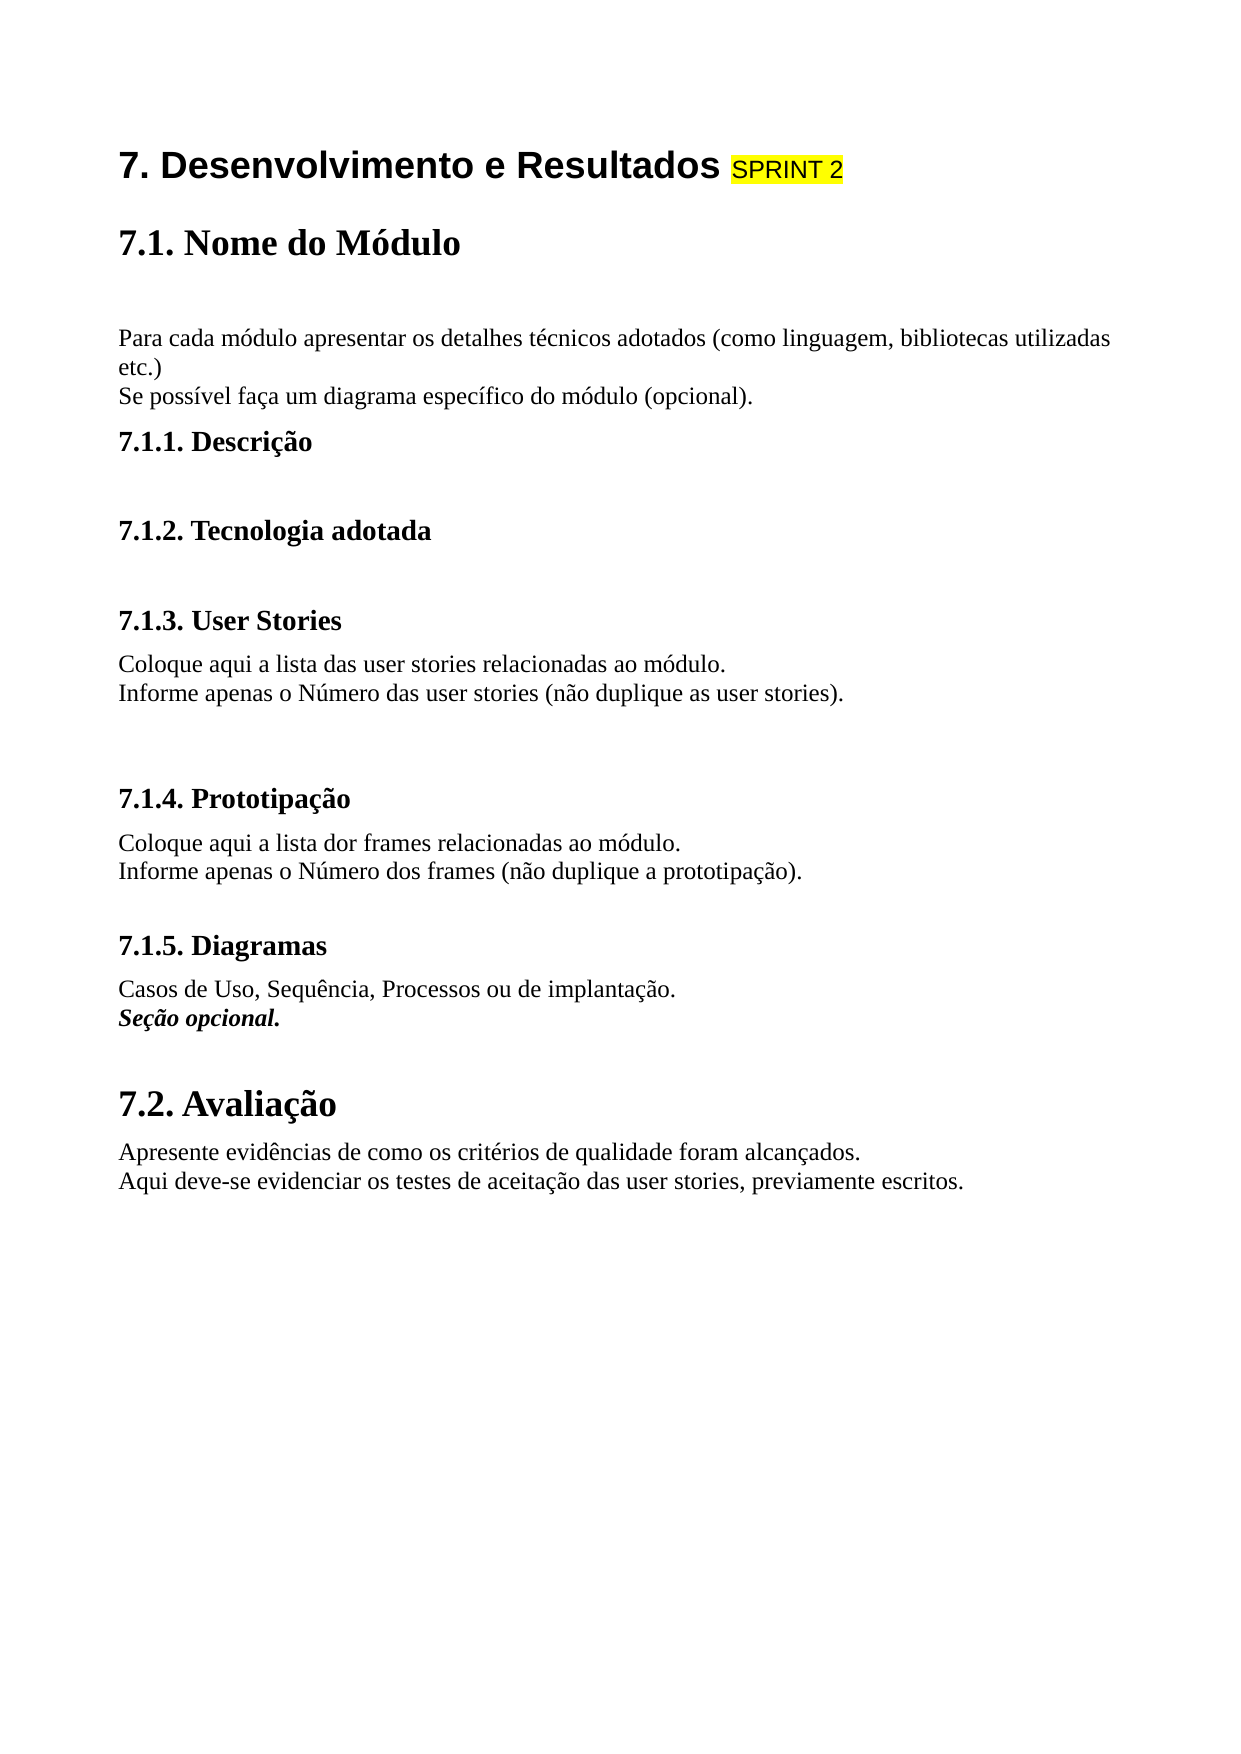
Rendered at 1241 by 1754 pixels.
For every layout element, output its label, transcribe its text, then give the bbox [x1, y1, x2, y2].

text Informe apenas o Número dos frames (não duplique a prototipação). [118, 856, 1122, 885]
subtitle 7.2. Avaliação [118, 1082, 1122, 1125]
text Se possível faça um diagrama específico do módulo (opcional). [118, 381, 1122, 409]
subtitle 7.1.3. User Stories [118, 603, 1122, 636]
text Coloque aqui a lista dor frames relacionadas ao módulo. [118, 828, 1122, 856]
text Casos de Uso, Sequência, Processos ou de implantação. [118, 974, 1122, 1003]
subtitle 7.1.5. Diagramas [118, 928, 1122, 962]
text Para cada módulo apresentar os detalhes técnicos adotados (como linguagem, bibliotecas utilizadas etc.) [118, 323, 1122, 381]
text Coloque aqui a lista das user stories relacionadas ao módulo. [118, 649, 1122, 678]
text Informe apenas o Número das user stories (não duplique as user stories). [118, 678, 1122, 706]
subtitle 7.1. Nome do Módulo [118, 220, 1122, 263]
text Seção opcional. [118, 1003, 1122, 1032]
subtitle 7.1.1. Descrição [118, 424, 1122, 458]
subtitle 7. Desenvolvimento e Resultados SPRINT 2 [118, 143, 1122, 187]
subtitle 7.1.2. Tecnologia adotada [118, 513, 1122, 547]
text Apresente evidências de como os critérios de qualidade foram alcançados. [118, 1137, 1122, 1166]
text Aqui deve-se evidenciar os testes de aceitação das user stories, previamente escritos. [118, 1166, 1122, 1195]
subtitle 7.1.4. Prototipação [118, 782, 1122, 815]
